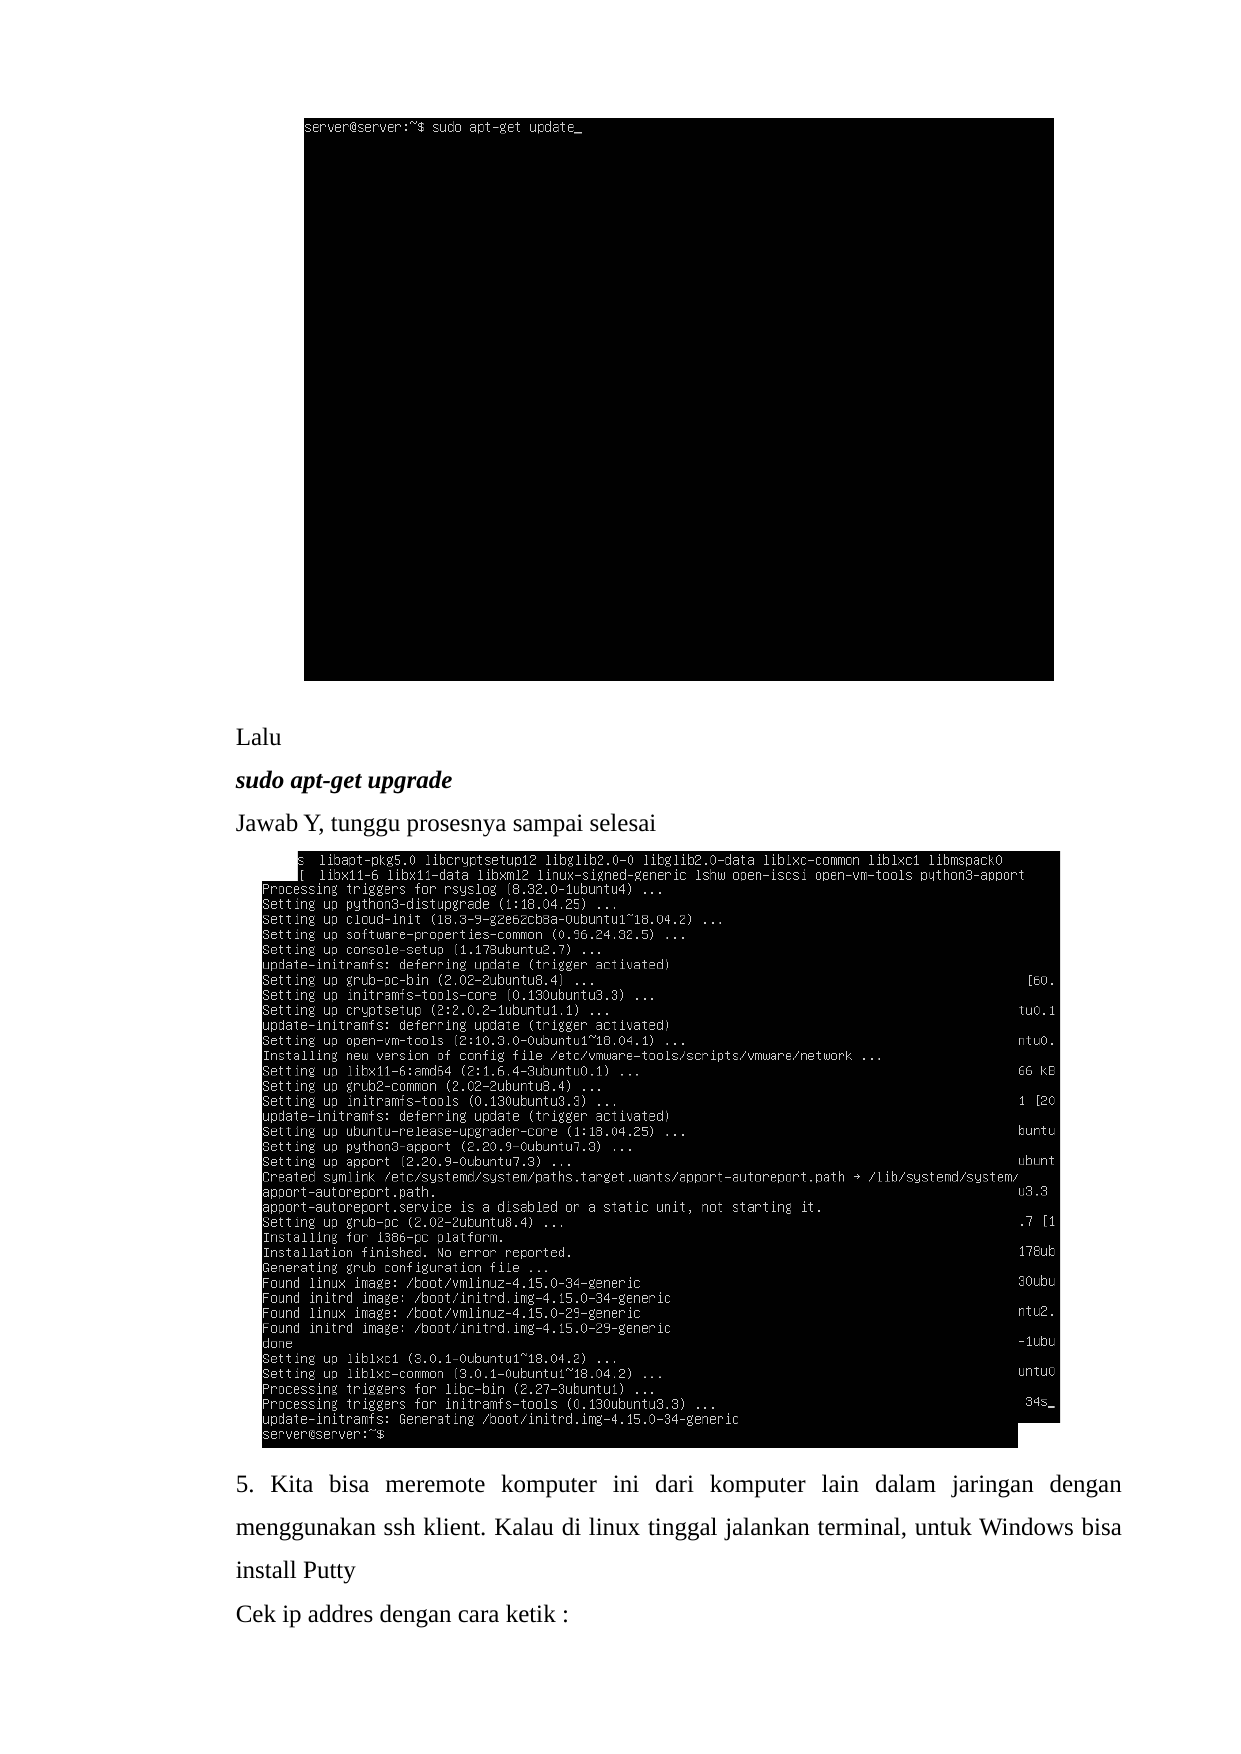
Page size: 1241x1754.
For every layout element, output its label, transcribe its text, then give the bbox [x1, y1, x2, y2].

picture [262, 851, 1060, 1448]
text Lalu [236, 722, 1122, 751]
text sudo apt-get upgrade [236, 765, 1122, 794]
text Jawab Y, tunggu prosesnya sampai selesai [236, 808, 1122, 837]
picture [304, 118, 1054, 681]
text 5. Kita bisa meremote komputer ini dari komputer lain dalam jaringan dengan menggunakan ssh klient. Kalau di linux tinggal jalankan terminal, untuk Windows bisa install Putty [236, 1469, 1122, 1584]
text Cek ip addres dengan cara ketik : [236, 1599, 1122, 1627]
